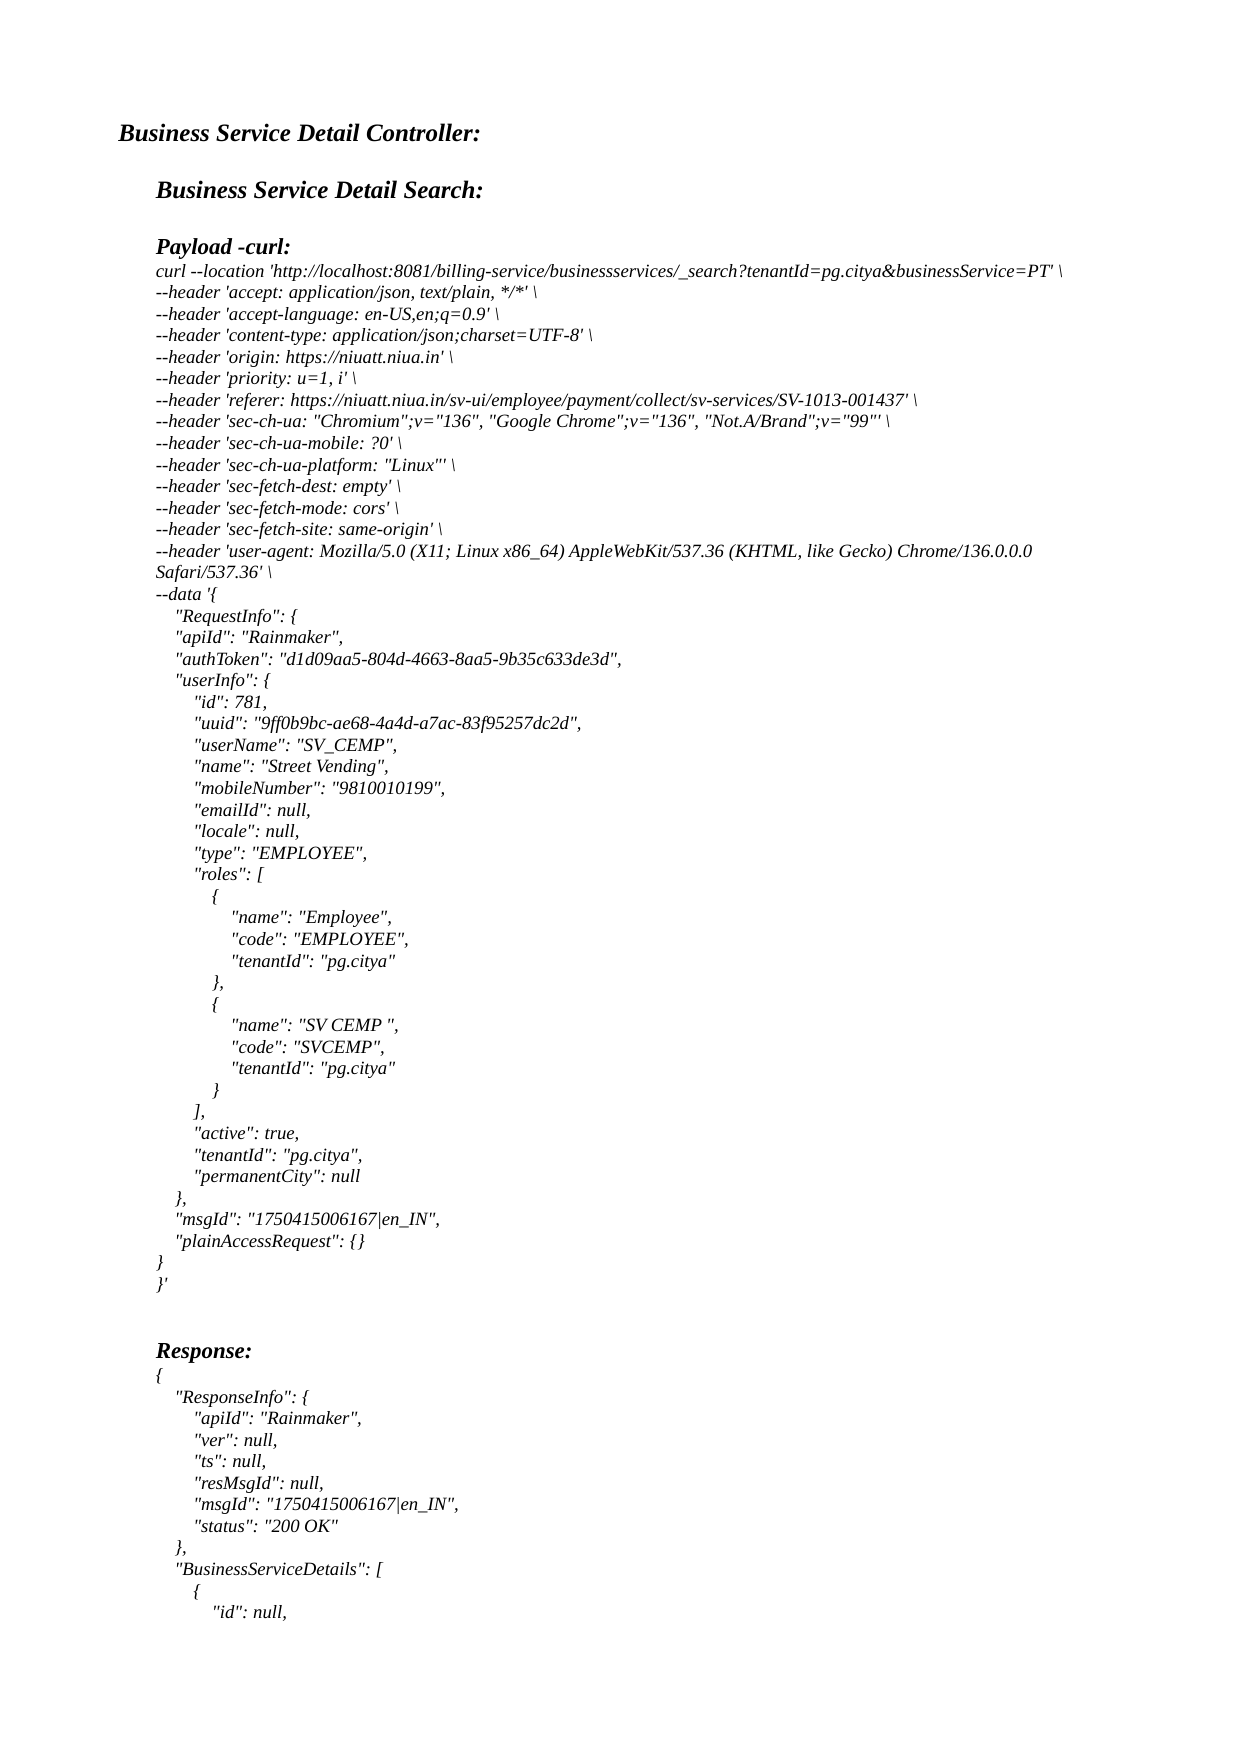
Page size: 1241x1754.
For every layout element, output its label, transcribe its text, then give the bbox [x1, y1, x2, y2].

text "apiId": "Rainmaker", [156, 626, 1122, 648]
text "RequestInfo": { [156, 604, 1122, 626]
text "mobileNumber": "9810010199", [156, 777, 1122, 798]
text --header 'accept-language: en-US,en;q=0.9' \ [156, 303, 1122, 324]
text "locale": null, [156, 820, 1122, 842]
text } [156, 1079, 1122, 1100]
text "ResponseInfo": { [156, 1386, 1122, 1407]
text { [156, 1579, 1122, 1601]
text }' [156, 1273, 1122, 1294]
text --data '{ [156, 583, 1122, 604]
text "msgId": "1750415006167|en_IN", [156, 1208, 1122, 1230]
text { [156, 993, 1122, 1014]
text --header 'sec-ch-ua-mobile: ?0' \ [156, 432, 1122, 453]
text }, [156, 1187, 1122, 1208]
text "name": "Employee", [156, 906, 1122, 928]
text --header 'priority: u=1, i' \ [156, 367, 1122, 389]
text --header 'sec-ch-ua: "Chromium";v="136", "Google Chrome";v="136", "Not.A/Brand";v="99"' \ [156, 410, 1122, 432]
text "ver": null, [156, 1429, 1122, 1450]
text Response: [156, 1338, 1122, 1364]
text Payload -curl: [156, 233, 1122, 259]
text "BusinessServiceDetails": [ [156, 1558, 1122, 1579]
text --header 'content-type: application/json;charset=UTF-8' \ [156, 324, 1122, 346]
text --header 'sec-fetch-dest: empty' \ [156, 475, 1122, 497]
text "userName": "SV_CEMP", [156, 734, 1122, 755]
text { [156, 1364, 1122, 1386]
text "name": "Street Vending", [156, 755, 1122, 777]
text --header 'sec-ch-ua-platform: "Linux"' \ [156, 453, 1122, 475]
text "status": "200 OK" [156, 1515, 1122, 1536]
text "code": "EMPLOYEE", [156, 928, 1122, 949]
text "authToken": "d1d09aa5-804d-4663-8aa5-9b35c633de3d", [156, 648, 1122, 669]
text Business Service Detail Controller: [118, 118, 1122, 147]
text }, [156, 971, 1122, 993]
text "name": "SV CEMP ", [156, 1014, 1122, 1036]
text "ts": null, [156, 1450, 1122, 1472]
text "uuid": "9ff0b9bc-ae68-4a4d-a7ac-83f95257dc2d", [156, 712, 1122, 734]
text "apiId": "Rainmaker", [156, 1407, 1122, 1429]
text --header 'origin: https://niuatt.niua.in' \ [156, 346, 1122, 367]
text curl --location 'http://localhost:8081/billing-service/businessservices/_search?tenantId=pg.citya&businessService=PT' \ [156, 259, 1122, 281]
text "type": "EMPLOYEE", [156, 842, 1122, 863]
text "id": 781, [156, 691, 1122, 712]
text "roles": [ [156, 863, 1122, 885]
text { [156, 885, 1122, 906]
text "tenantId": "pg.citya" [156, 1057, 1122, 1079]
text "active": true, [156, 1122, 1122, 1143]
text "tenantId": "pg.citya" [156, 949, 1122, 971]
text --header 'accept: application/json, text/plain, */*' \ [156, 281, 1122, 303]
text --header 'referer: https://niuatt.niua.in/sv-ui/employee/payment/collect/sv-services/SV-1013-001437' \ [156, 389, 1122, 410]
text "plainAccessRequest": {} [156, 1230, 1122, 1251]
text "id": null, [156, 1601, 1122, 1623]
text Business Service Detail Search: [156, 176, 1122, 204]
text "permanentCity": null [156, 1165, 1122, 1187]
text }, [156, 1536, 1122, 1558]
text } [156, 1251, 1122, 1273]
text "tenantId": "pg.citya", [156, 1143, 1122, 1165]
text "code": "SVCEMP", [156, 1036, 1122, 1057]
text "msgId": "1750415006167|en_IN", [156, 1493, 1122, 1515]
text --header 'sec-fetch-mode: cors' \ [156, 497, 1122, 518]
text --header 'sec-fetch-site: same-origin' \ [156, 518, 1122, 540]
text "userInfo": { [156, 669, 1122, 691]
text "resMsgId": null, [156, 1472, 1122, 1493]
text --header 'user-agent: Mozilla/5.0 (X11; Linux x86_64) AppleWebKit/537.36 (KHTML, like Gecko) Chrome/136.0.0.0 Safari/537.36' \ [156, 540, 1122, 583]
text ], [156, 1100, 1122, 1122]
text "emailId": null, [156, 798, 1122, 820]
